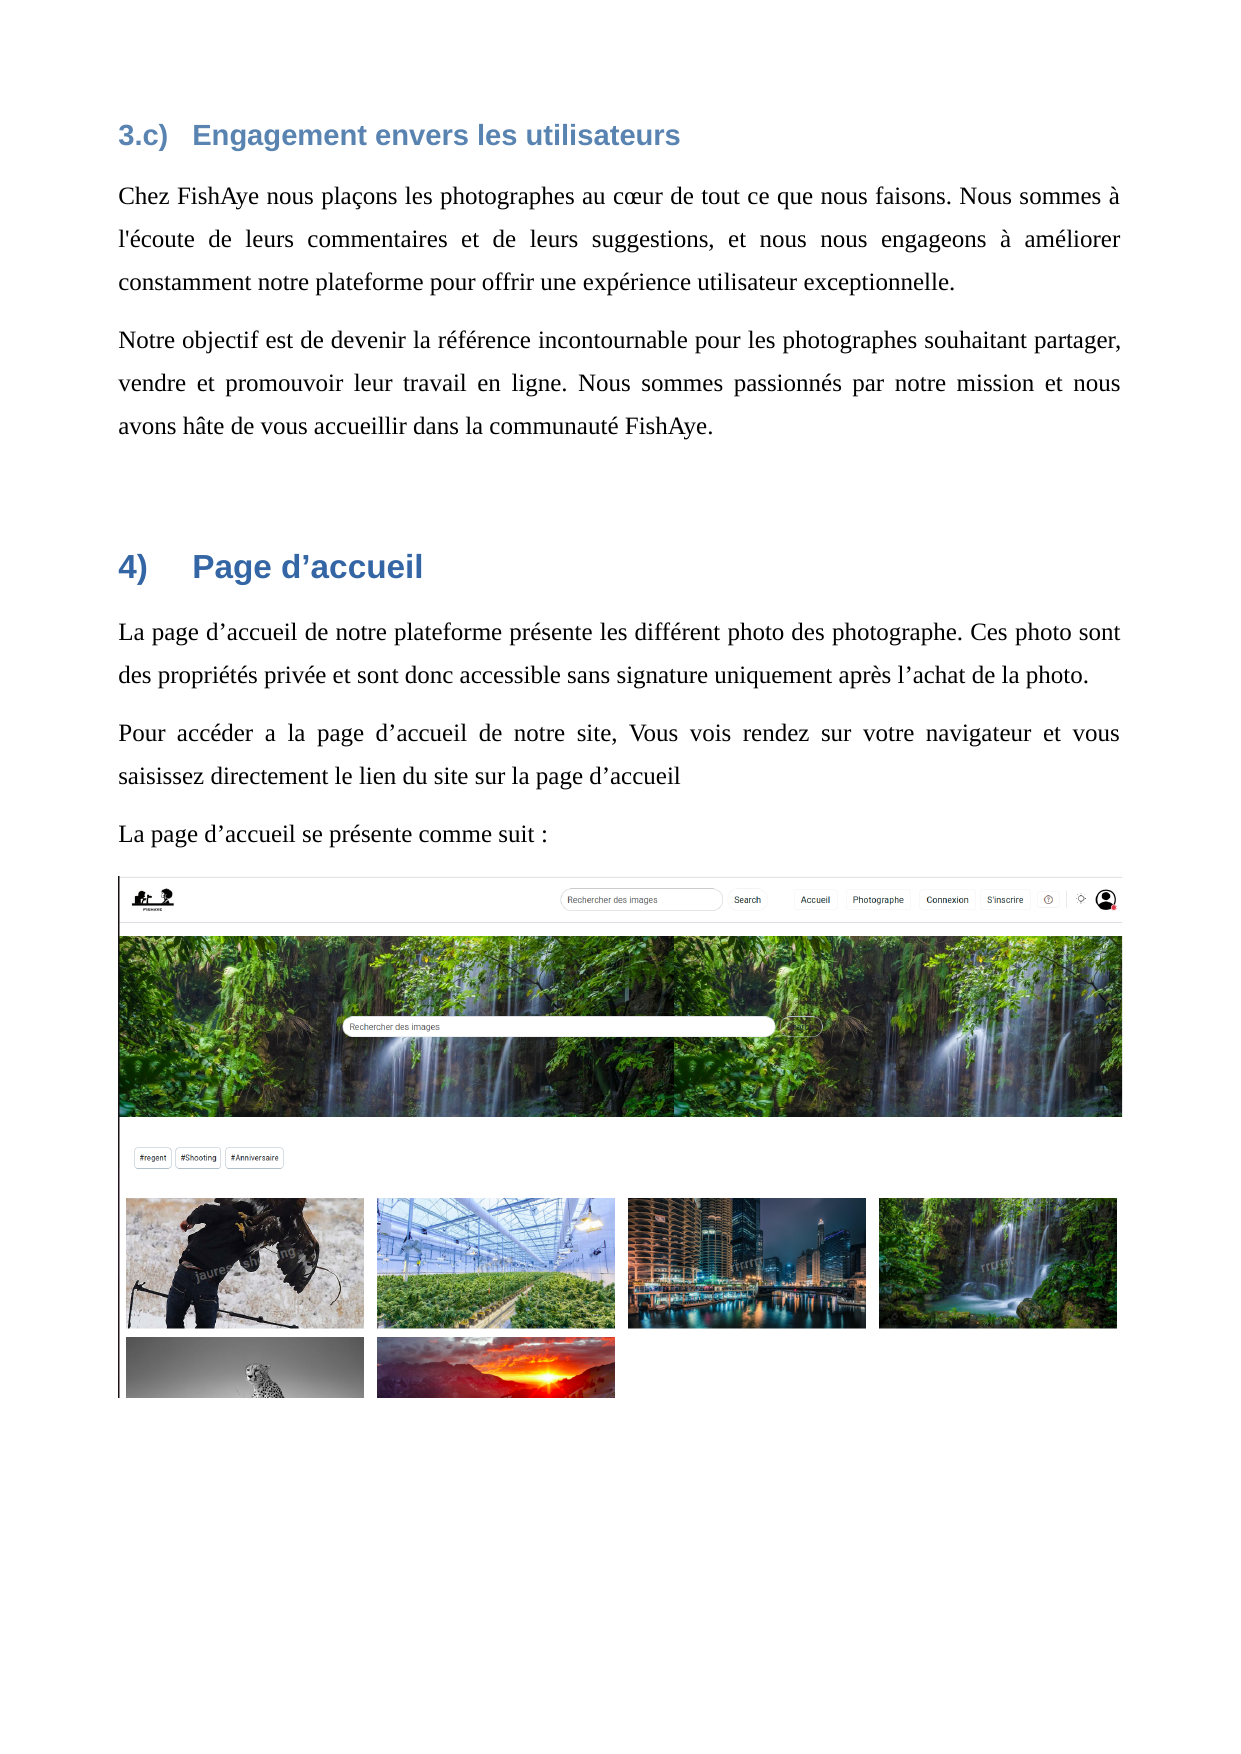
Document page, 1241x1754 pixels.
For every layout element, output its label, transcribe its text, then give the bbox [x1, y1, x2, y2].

text La page d’accueil se présente comme suit : [118, 819, 1122, 848]
text Pour accéder a la page d’accueil de notre site, Vous vois rendez sur votre navigateur et vous saisissez directement le lien du site sur la page d’accueil [118, 718, 1122, 790]
picture [118, 876, 1123, 1398]
text Notre objectif est de devenir la référence incontournable pour les photographes souhaitant partager, vendre et promouvoir leur travail en ligne. Nous sommes passionnés par notre mission et nous avons hâte de vous accueillir dans la communauté FishAye. [118, 325, 1122, 440]
subtitle Engagement envers les utilisateurs [118, 118, 1122, 152]
text La page d’accueil de notre plateforme présente les différent photo des photographe. Ces photo sont des propriétés privée et sont donc accessible sans signature uniquement après l’achat de la photo. [118, 617, 1122, 689]
text Chez FishAye nous plaçons les photographes au cœur de tout ce que nous faisons. Nous sommes à l'écoute de leurs commentaires et de leurs suggestions, et nous nous engageons à améliorer constamment notre plateforme pour offrir une expérience utilisateur exceptionnelle. [118, 181, 1122, 296]
subtitle Page d’accueil [118, 547, 1122, 586]
